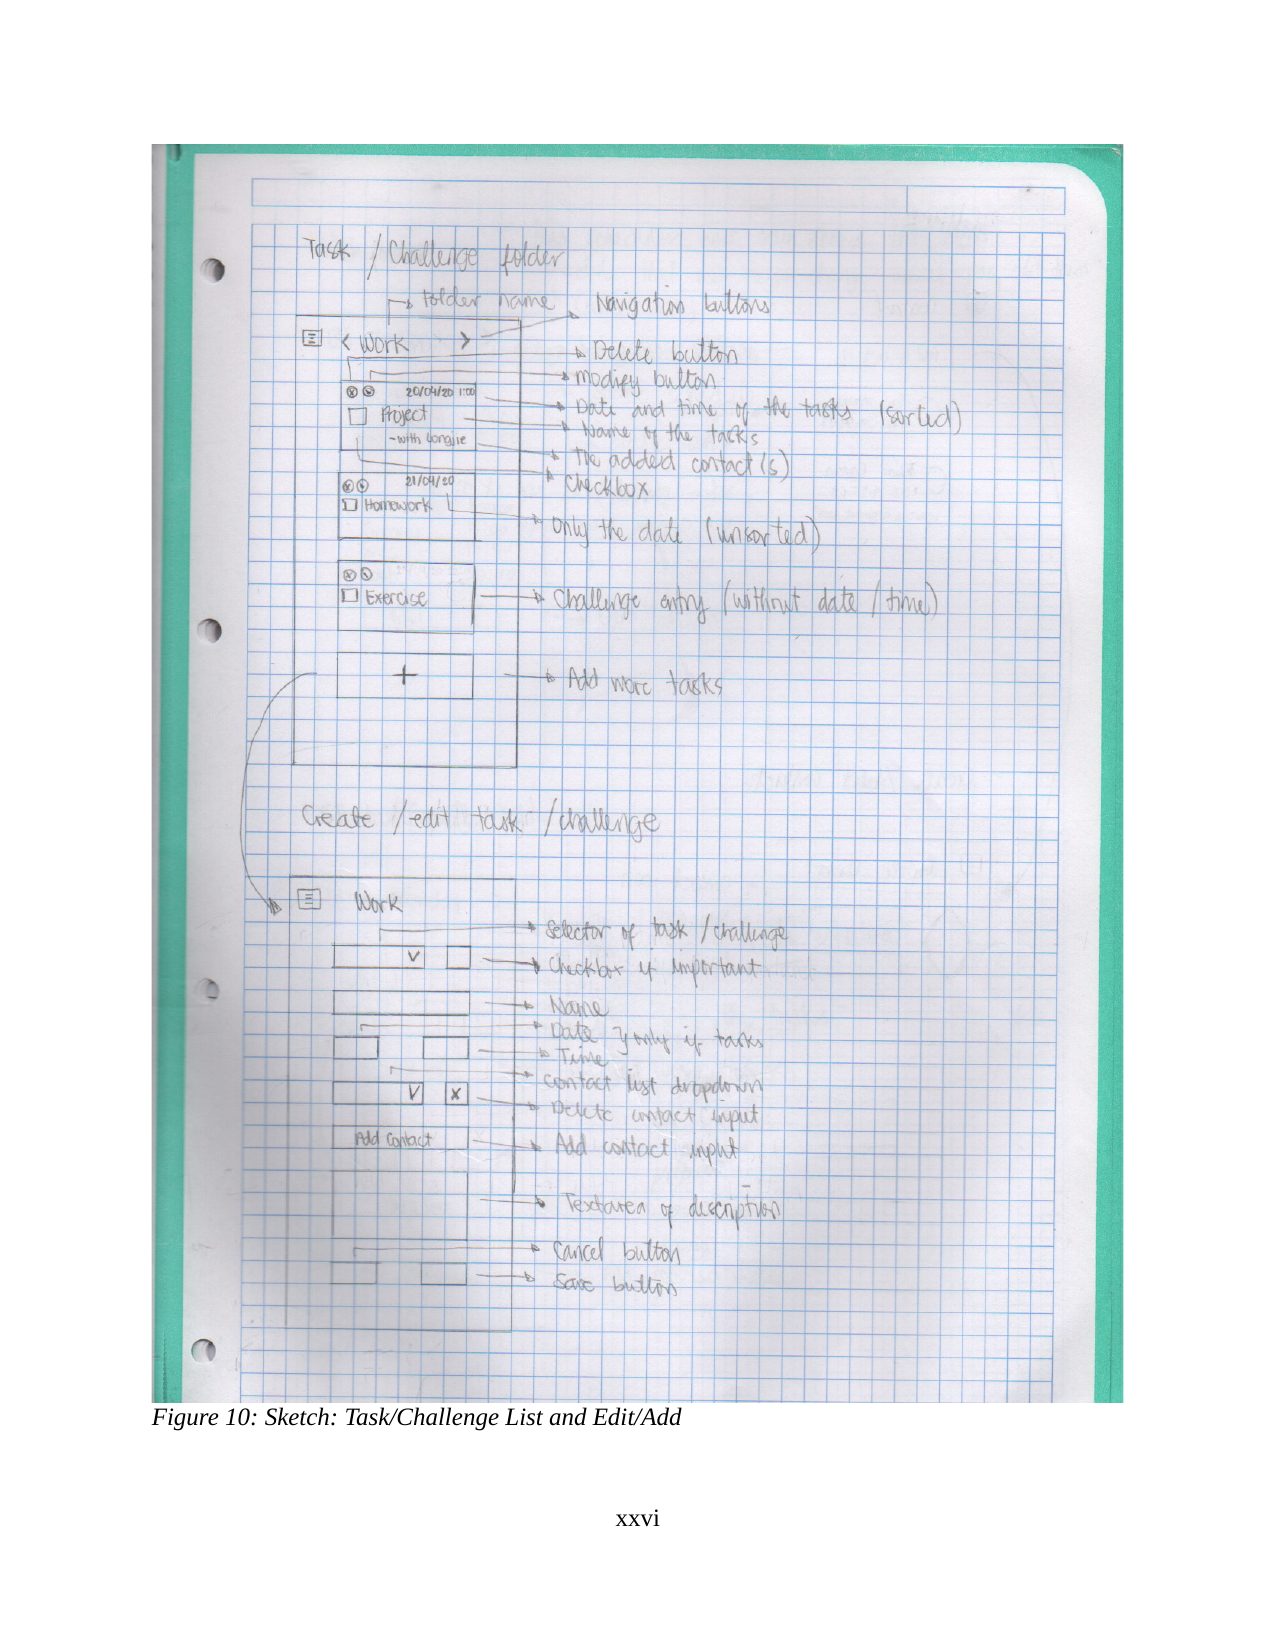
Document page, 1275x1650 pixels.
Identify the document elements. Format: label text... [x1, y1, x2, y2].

text Figure 10: Sketch: Task/Challenge List and Edit/Add [152, 1403, 1123, 1431]
picture [151, 144, 1124, 1403]
